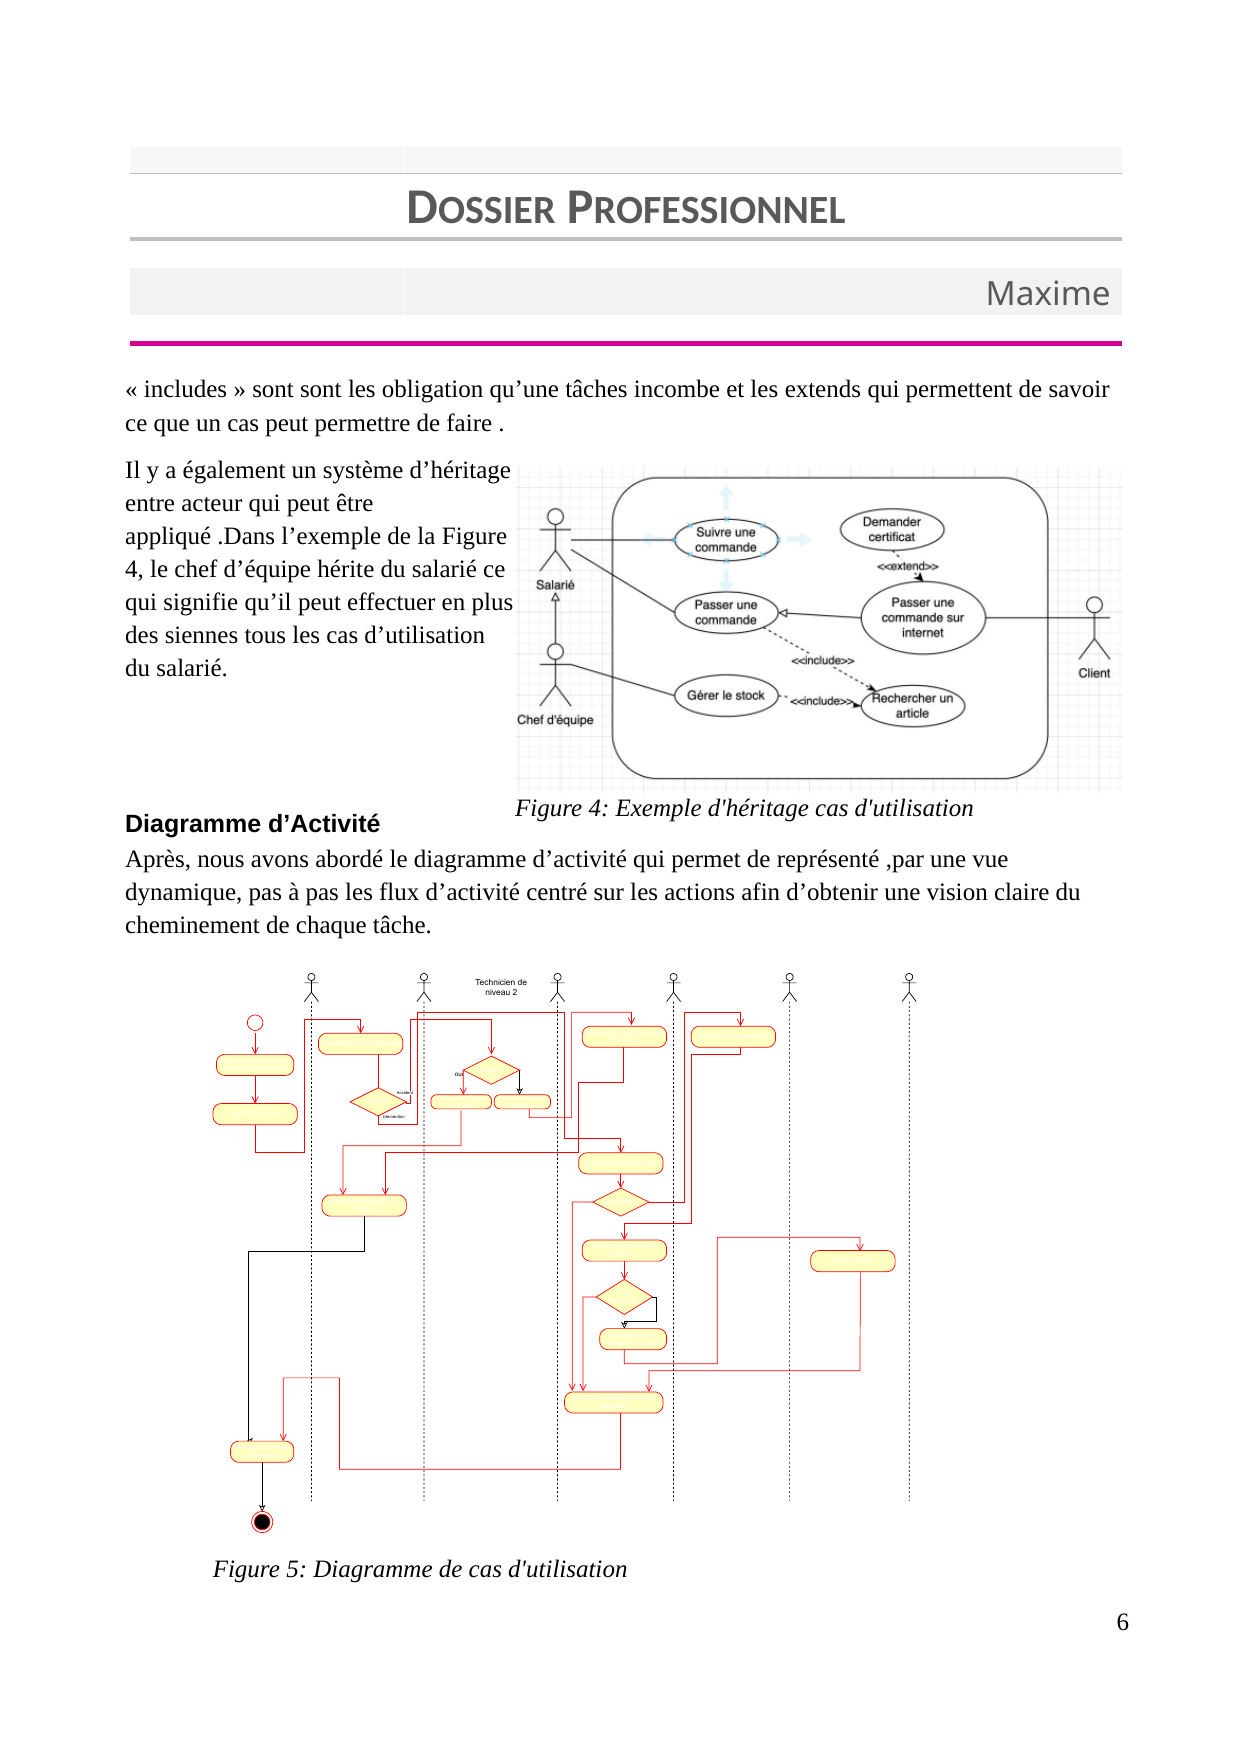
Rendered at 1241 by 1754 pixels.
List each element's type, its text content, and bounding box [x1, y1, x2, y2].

text Il y a également un système d’héritage entre acteur qui peut être appliqué .Dans l’exemple de la Figure 4, le chef d’équipe hérite du salarié ce qui signifie qu’il peut effectuer en plus des siennes tous les cas d’utilisation du salarié. [125, 455, 1123, 682]
text Après, nous avons abordé le diagramme d’activité qui permet de représenté ,par une vue dynamique, pas à pas les flux d’activité centré sur les actions afin d’obtenir une vision claire du cheminement de chaque tâche. [125, 844, 1123, 938]
text Figure 4: Exemple d'héritage cas d'utilisation [515, 793, 1123, 822]
text « includes » sont sont les obligation qu’une tâches incombe et les extends qui permettent de savoir ce que un cas peut permettre de faire . [125, 374, 1123, 436]
picture [514, 467, 1123, 793]
subtitle Diagramme d’Activité [125, 809, 1123, 837]
text Figure 5: Diagramme de cas d'utilisation [213, 1554, 1035, 1583]
text Dans le même esprit que le diagramme des cas d’utilisation, nous avions un énoncé nous expliquant le contexte. Celui ci (Figure 5) nous demandait, dans le cadre d’une société, de gérer la détection d’incident ou d’intervention via des tickets avec une gestion de niveaux des différents techniciens [125, 957, 1123, 1547]
